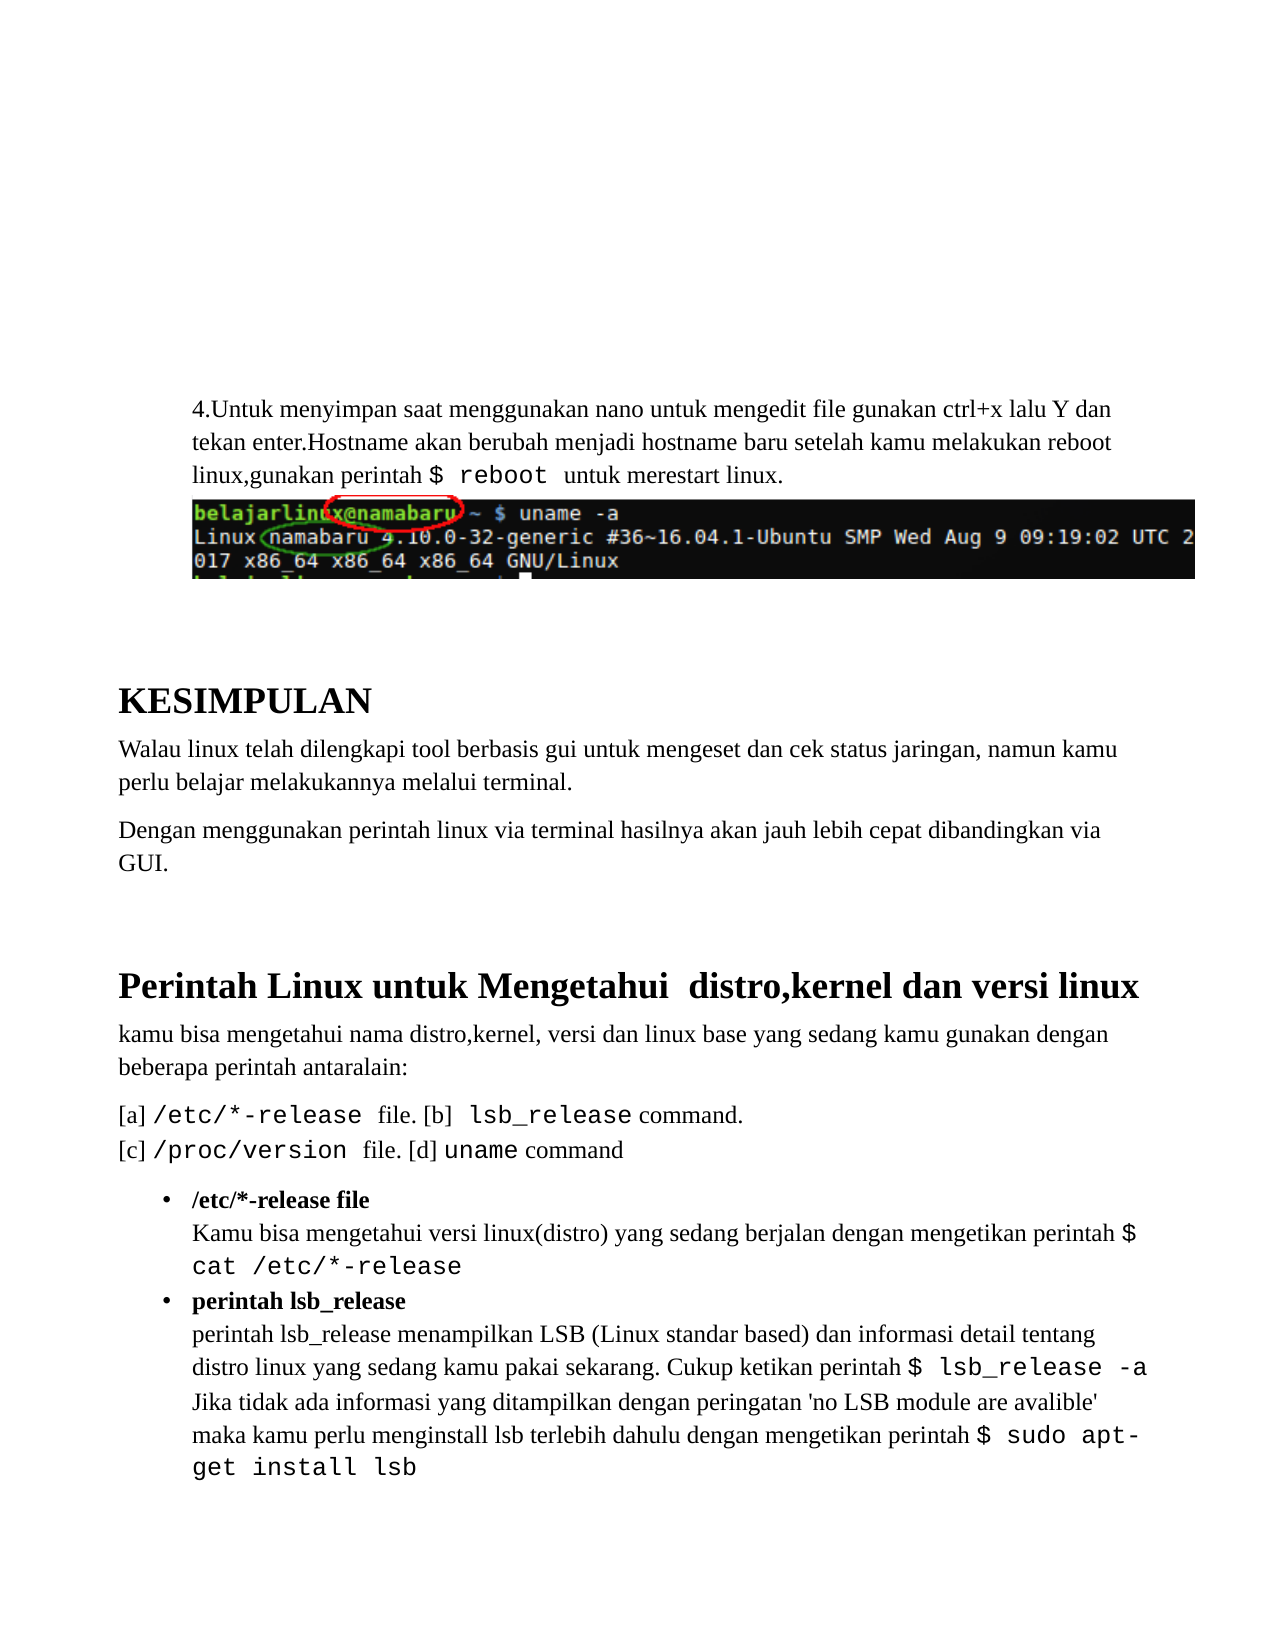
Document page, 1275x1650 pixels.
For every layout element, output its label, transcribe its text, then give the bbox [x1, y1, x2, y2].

list /etc/*-release file Kamu bisa mengetahui versi linux(distro) yang sedang berjalan dengan mengetikan perintah $ cat /etc/*-release [162, 1185, 1157, 1282]
picture [191, 495, 1195, 579]
subtitle Perintah Linux untuk Mengetahui distro,kernel dan versi linux [118, 964, 1157, 1007]
subtitle KESIMPULAN [118, 678, 1157, 722]
text Walau linux telah dilengkapi tool berbasis gui untuk mengeset dan cek status jaringan, namun kamu perlu belajar melakukannya melalui terminal. [118, 734, 1157, 796]
text [a] /etc/*-release file. [b] lsb_release command. [c] /proc/version file. [d] uname command [118, 1100, 1157, 1166]
list perintah lsb_release perintah lsb_release menampilkan LSB (Linux standar based) dan informasi detail tentang distro linux yang sedang kamu pakai sekarang. Cukup ketikan perintah $ lsb_release -a Jika tidak ada informasi yang ditampilkan dengan peringatan 'no LSB module are avalible' maka kamu perlu menginstall lsb terlebih dahulu dengan mengetikan perintah $ sudo apt-get install lsb [162, 1286, 1157, 1483]
list 4.Untuk menyimpan saat menggunakan nano untuk mengedit file gunakan ctrl+x lalu Y dan tekan enter.Hostname akan berubah menjadi hostname baru setelah kamu melakukan reboot linux,gunakan perintah $ reboot untuk merestart linux. [162, 118, 1157, 578]
text kamu bisa mengetahui nama distro,kernel, versi dan linux base yang sedang kamu gunakan dengan beberapa perintah antaralain: [118, 1019, 1157, 1081]
text Dengan menggunakan perintah linux via terminal hasilnya akan jauh lebih cepat dibandingkan via GUI. [118, 815, 1157, 877]
